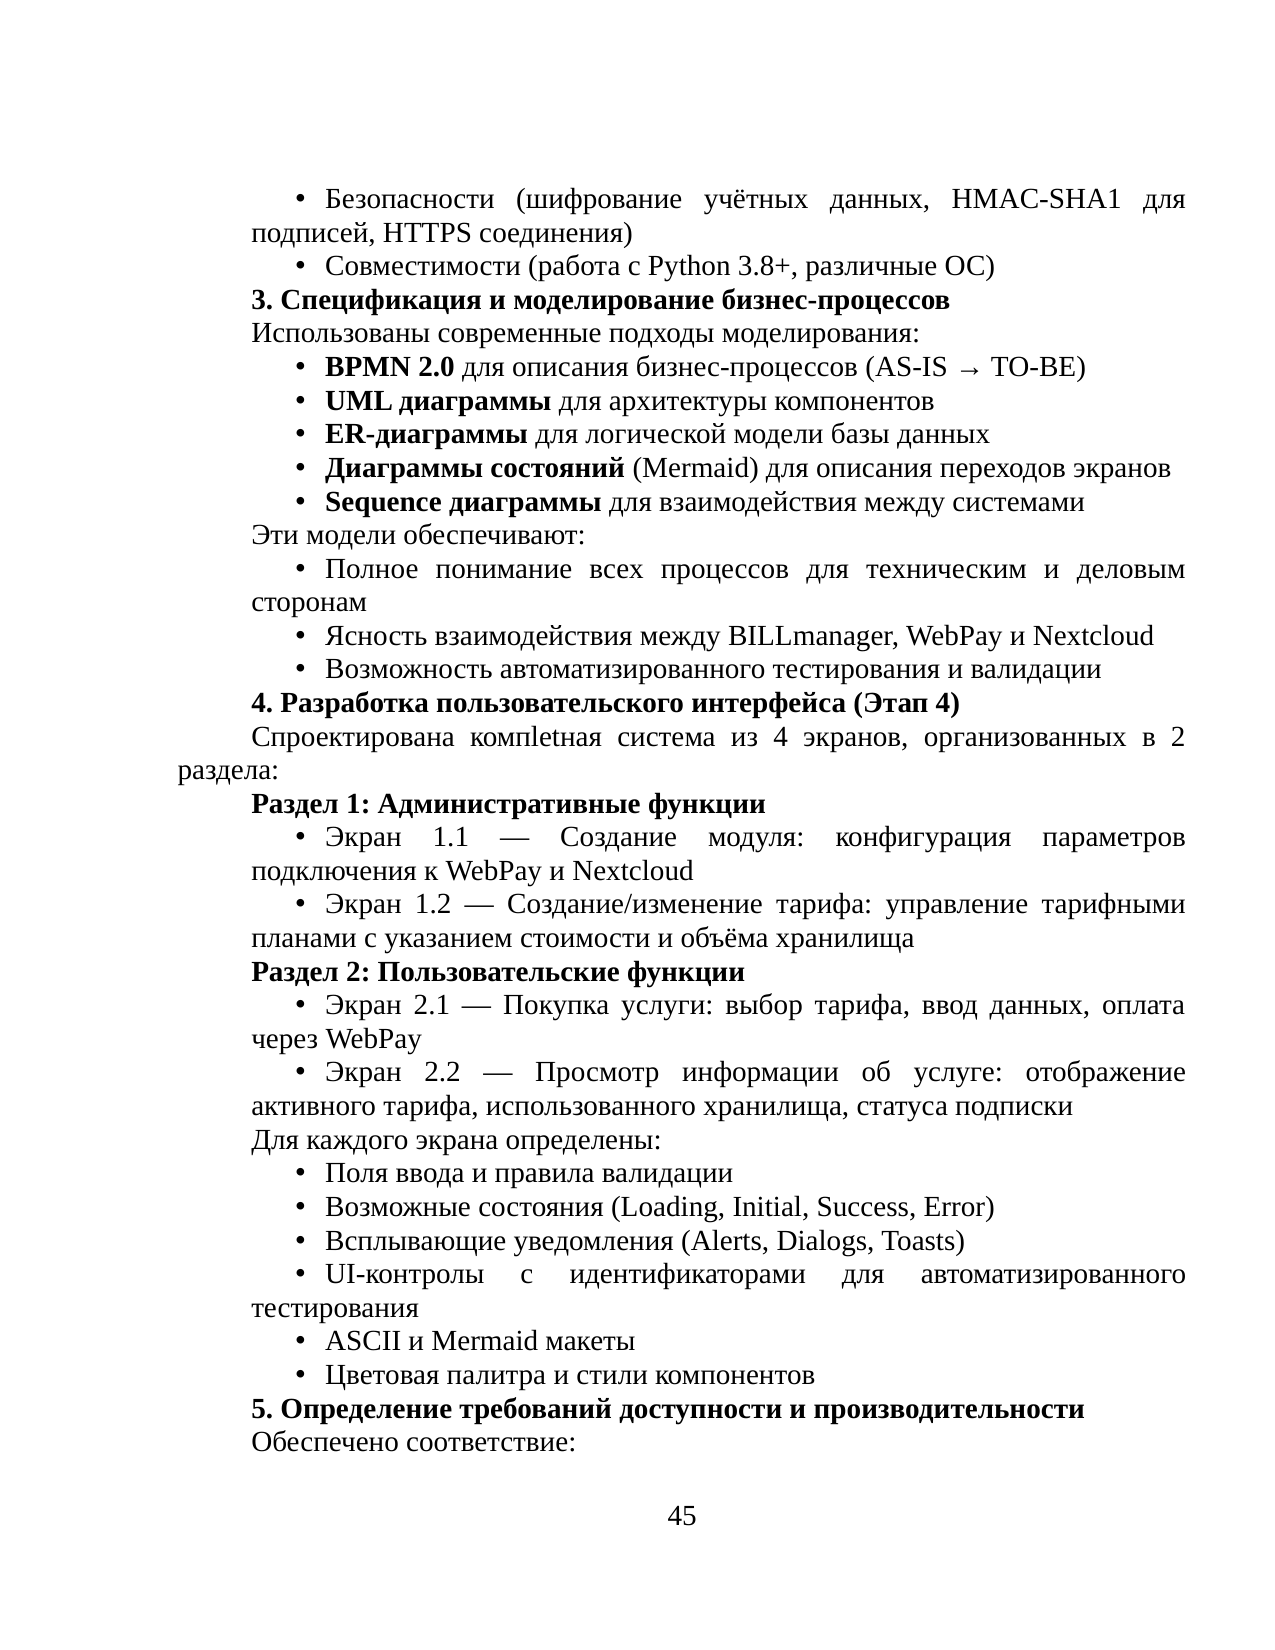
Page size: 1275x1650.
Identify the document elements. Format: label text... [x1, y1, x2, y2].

list Совместимости (работа с Python 3.8+, различные ОС) [222, 248, 1186, 282]
list UML диаграммы для архитектуры компонентов [222, 383, 1186, 416]
list Экран 1.2 — Создание/изменение тарифа: управление тарифными планами с указанием стоимости и объёма хранилища [222, 887, 1186, 954]
text Раздел 1: Административные функции [177, 786, 1186, 819]
list Безопасности (шифрование учётных данных, HMAC-SHA1 для подписей, HTTPS соединения) [222, 181, 1186, 248]
text Раздел 2: Пользовательские функции [177, 954, 1186, 987]
list Возможность автоматизированного тестирования и валидации [222, 652, 1186, 685]
text 4. Разработка пользовательского интерфейса (Этап 4) [177, 685, 1186, 719]
text 3. Спецификация и моделирование бизнес-процессов [177, 282, 1186, 316]
text Эти модели обеспечивают: [177, 517, 1186, 551]
list Экран 2.2 — Просмотр информации об услуге: отображение активного тарифа, использованного хранилища, статуса подписки [222, 1054, 1186, 1122]
list ER-диаграммы для логической модели базы данных [222, 416, 1186, 450]
list Экран 1.1 — Создание модуля: конфигурация параметров подключения к WebPay и Nextcloud [222, 819, 1186, 887]
text Использованы современные подходы моделирования: [177, 316, 1186, 349]
list Всплывающие уведомления (Alerts, Dialogs, Toasts) [222, 1223, 1186, 1256]
text Для каждого экрана определены: [177, 1122, 1186, 1155]
list Диаграммы состояний (Mermaid) для описания переходов экранов [222, 450, 1186, 484]
list Ясность взаимодействия между BILLmanager, WebPay и Nextcloud [222, 618, 1186, 652]
list Поля ввода и правила валидации [222, 1155, 1186, 1189]
list Цветовая палитра и стили компонентов [222, 1357, 1186, 1391]
list BPMN 2.0 для описания бизнес-процессов (AS-IS → TO-BE) [222, 349, 1186, 383]
list Sequence диаграммы для взаимодействия между системами [222, 484, 1186, 517]
text 5. Определение требований доступности и производительности [177, 1391, 1186, 1424]
list UI-контролы с идентификаторами для автоматизированного тестирования [222, 1256, 1186, 1323]
list Экран 2.1 — Покупка услуги: выбор тарифа, ввод данных, оплата через WebPay [222, 987, 1186, 1054]
list ASCII и Mermaid макеты [222, 1323, 1186, 1357]
list Возможные состояния (Loading, Initial, Success, Error) [222, 1189, 1186, 1223]
text Спроектирована компletная система из 4 экранов, организованных в 2 раздела: [177, 719, 1186, 786]
list Полное понимание всех процессов для техническим и деловым сторонам [222, 551, 1186, 618]
text Обеспечено соответствие: [177, 1424, 1186, 1458]
